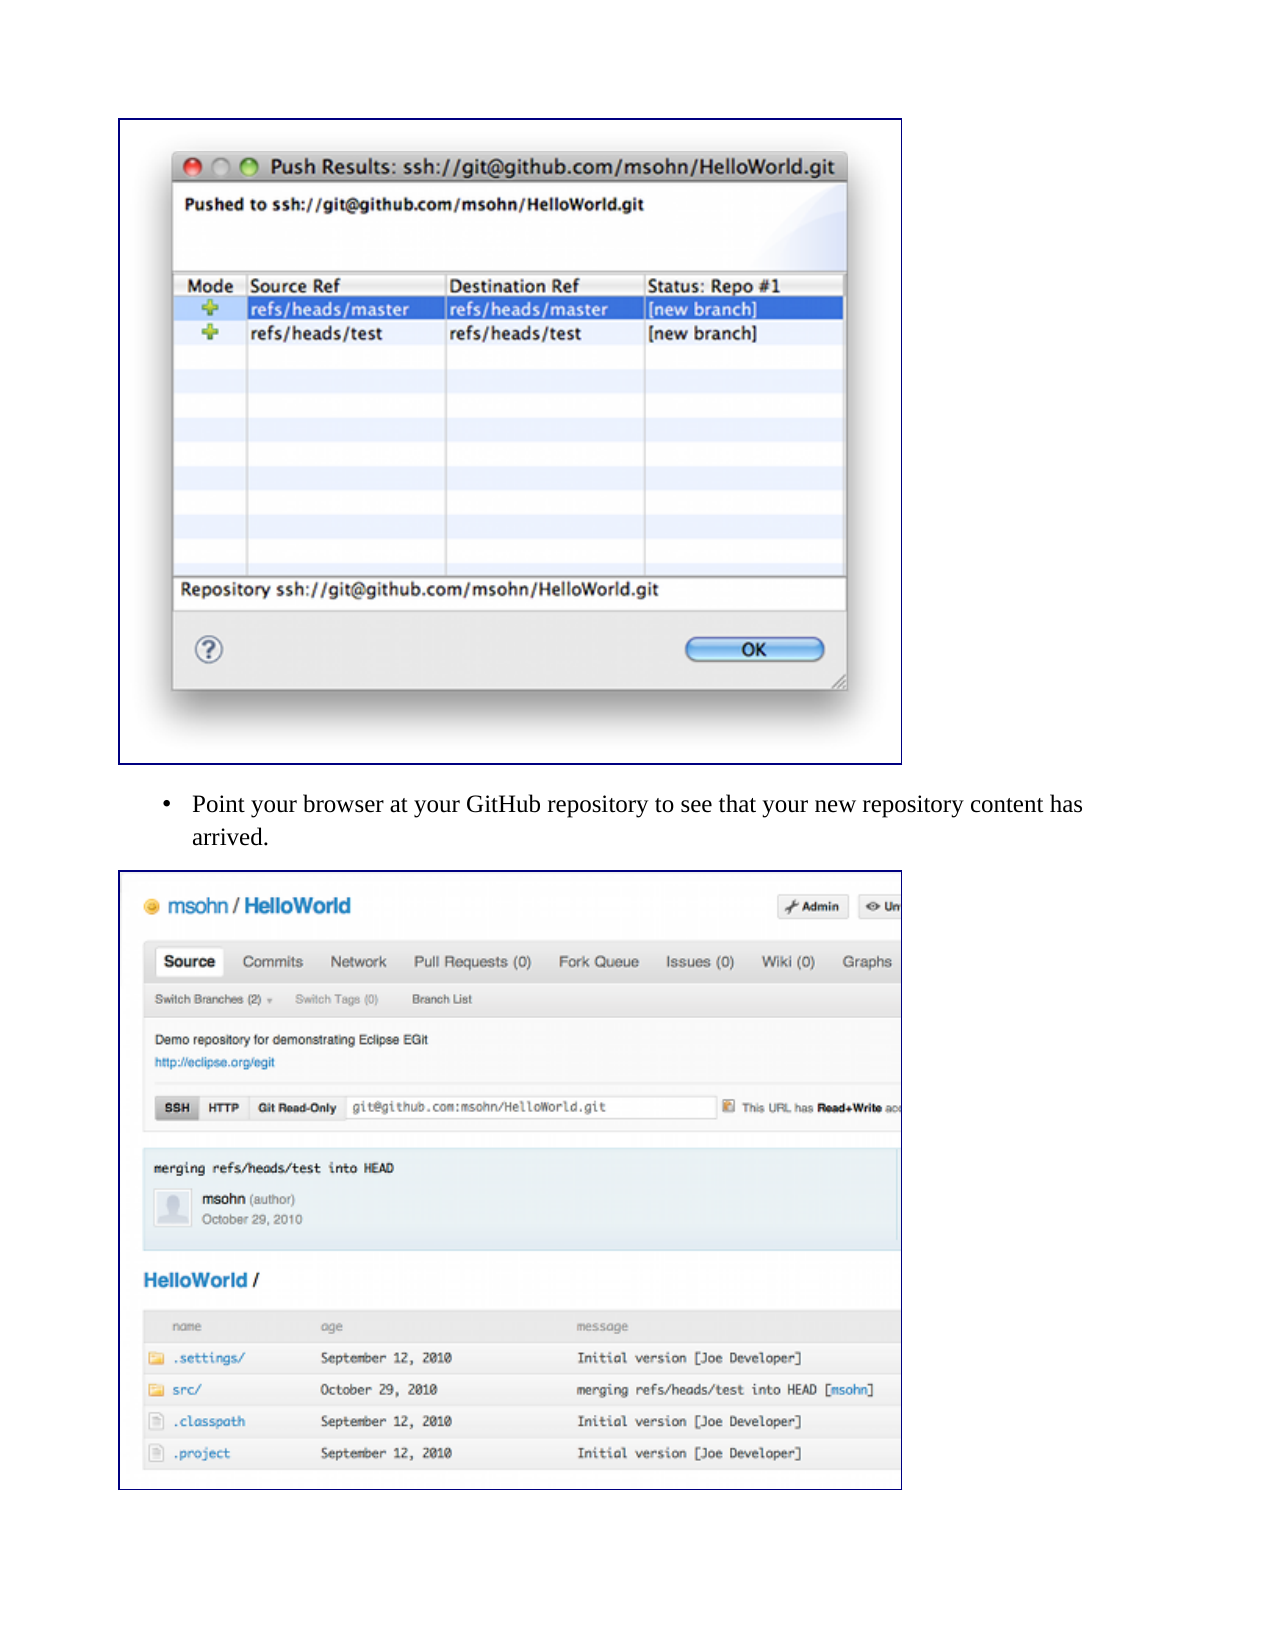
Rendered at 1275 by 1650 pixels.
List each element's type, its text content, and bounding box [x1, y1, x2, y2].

picture [120, 120, 901, 763]
list Point your browser at your GitHub repository to see that your new repository content has arrived. [162, 789, 1157, 851]
picture [120, 872, 901, 1489]
